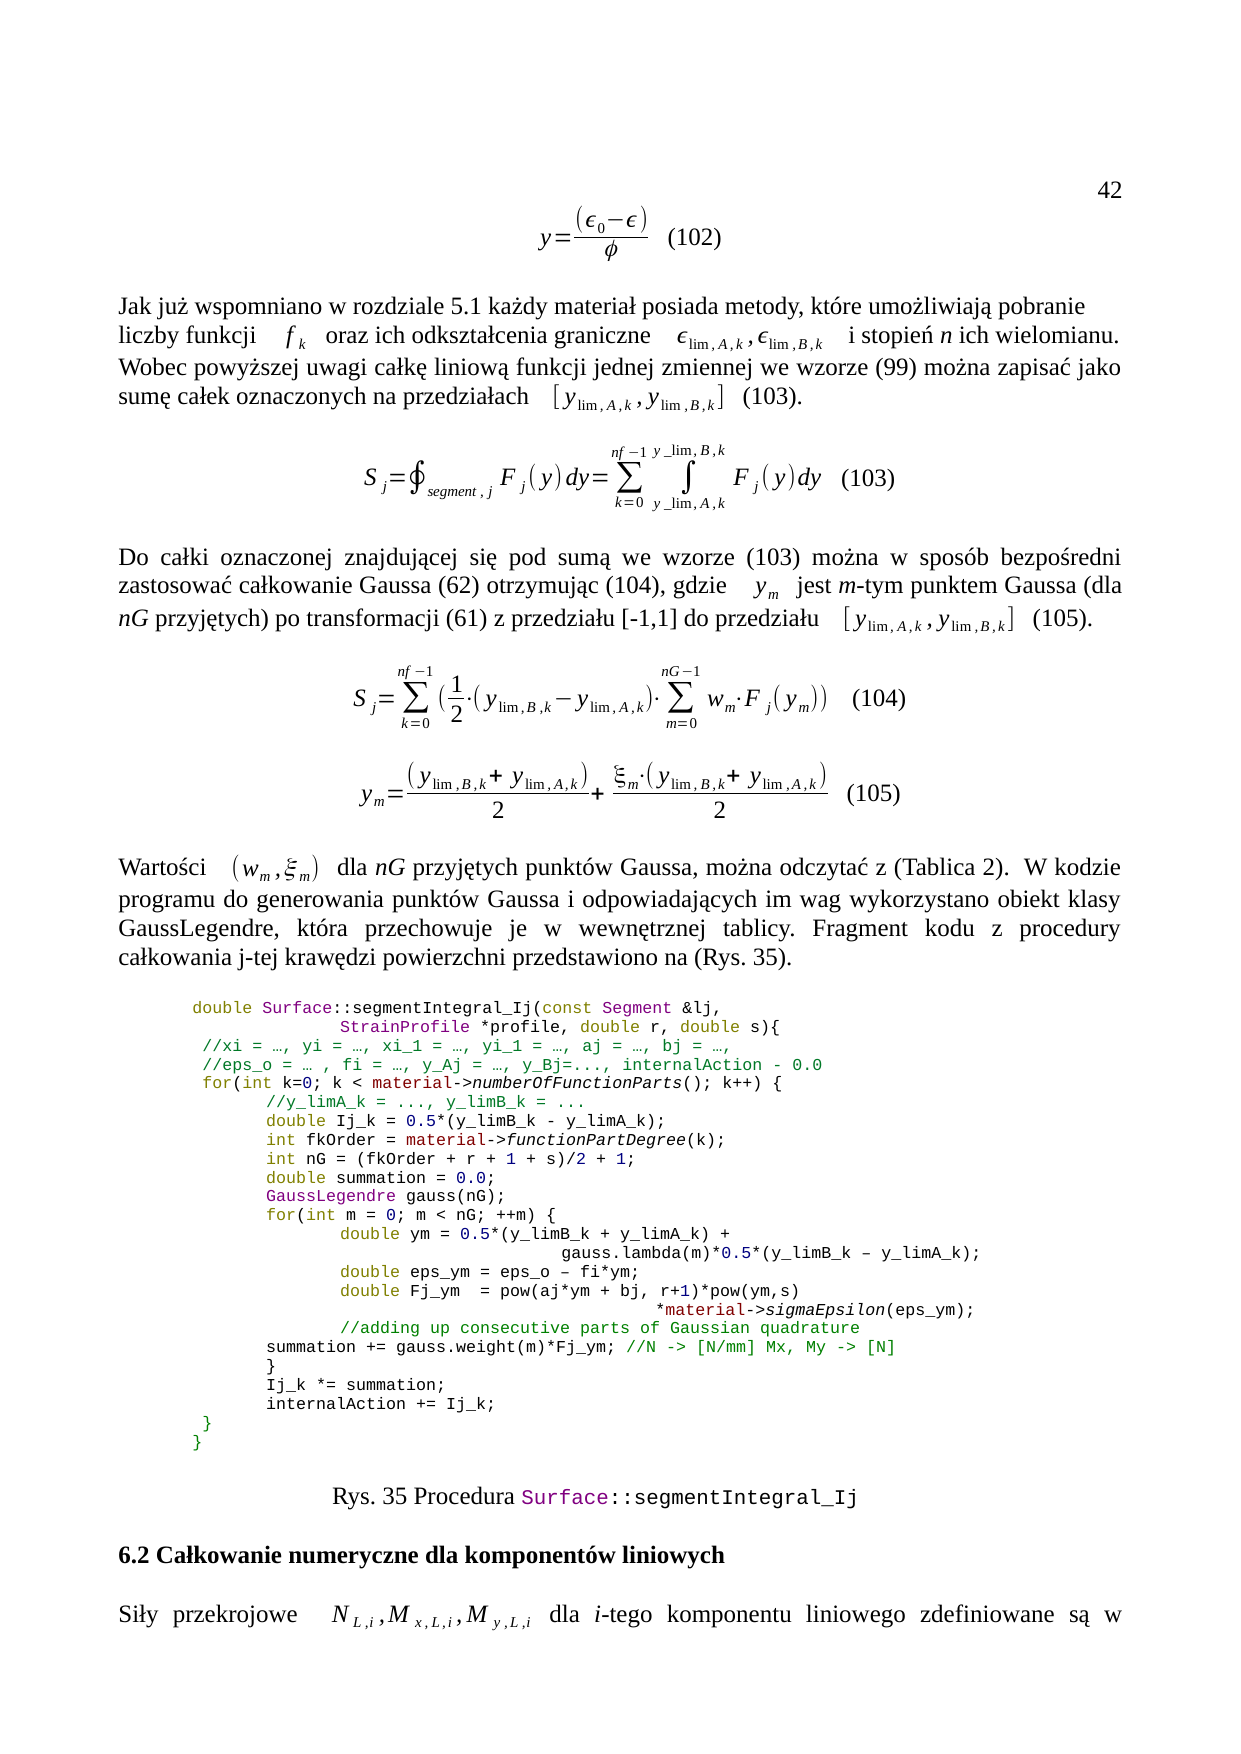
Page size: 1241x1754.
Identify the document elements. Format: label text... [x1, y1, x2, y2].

text Siły przekrojowe dla i-tego komponentu liniowego zdefiniowane są w analogiczny sposób za pomocą całki krzywoliniowej (106). Element liniowy jest łamaną składającą się z nP,i odcinków, stąd całkę krzywoliniową można wyrazić jako sumę całek po każdym z [118, 1599, 1122, 1631]
text Rys. 35 Procedura Surface::segmentIntegral_Ij [118, 1481, 1122, 1511]
text //y_limA_k = ..., y_limB_k = ... [192, 1094, 1122, 1113]
text for(int k=0; k < material->numberOfFunctionParts(); k++) { [192, 1075, 1122, 1094]
text Do całki oznaczonej znajdującej się pod sumą we wzorze (103) można w sposób bezpośredni zastosować całkowanie Gaussa (62) otrzymując (104), gdzie jest m-tym punktem Gaussa (dla nG przyjętych) po transformacji (61) z przedziału [-1,1] do przedziału (105). [118, 542, 1122, 635]
text Jak już wspomniano w rozdziale 5.1 każdy materiał posiada metody, które umożliwiają pobranie liczby funkcji oraz ich odkształcenia graniczne i stopień n ich wielomianu. [118, 291, 1122, 352]
text //xi = …, yi = …, xi_1 = …, yi_1 = …, aj = …, bj = …, [192, 1037, 1122, 1056]
text (104) [118, 664, 1122, 731]
text Wartości dla nG przyjętych punktów Gaussa, można odczytać z (Tablica 2). W kodzie programu do generowania punktów Gaussa i odpowiadających im wag wykorzystano obiekt klasy GaussLegendre, która przechowuje je w wewnętrznej tablicy. Fragment kodu z procedury całkowania j-tej krawędzi powierzchni przedstawiono na (Rys. 35). [118, 852, 1122, 971]
text double Surface::segmentIntegral_Ij(const Segment &lj, StrainProfile *profile, double r, double s){ [192, 999, 1122, 1037]
text int nG = (fkOrder + r + 1 + s)/2 + 1; double summation = 0.0; GaussLegendre gauss(nG); for(int m = 0; m < nG; ++m) { double ym = 0.5*(y_limB_k + y_limA_k) + gauss.lambda(m)*0.5*(y_limB_k – y_limA_k); double eps_ym = eps_o – fi*ym; double Fj_ym = pow(aj*ym + bj, r+1)*pow(ym,s) *material->sigmaEpsilon(eps_ym); //adding up consecutive parts of Gaussian quadrature summation += gauss.weight(m)*Fj_ym; //N -> [N/mm] Mx, My -> [N] } Ij_k *= summation; internalAction += Ij_k; } } [192, 1150, 1122, 1452]
text int fkOrder = material->functionPartDegree(k); [192, 1131, 1122, 1150]
text 41 [118, 176, 1122, 204]
text (105) [118, 760, 1122, 823]
text (102) [118, 204, 1122, 262]
text //eps_o = … , fi = …, y_Aj = …, y_Bj=..., internalAction - 0.0 [192, 1056, 1122, 1075]
text Wobec powyższej uwagi całkę liniową funkcji jednej zmiennej we wzorze (99) można zapisać jako sumę całek oznaczonych na przedziałach (103). [118, 352, 1122, 413]
text 6.2 Całkowanie numeryczne dla komponentów liniowych [118, 1541, 1122, 1569]
text (103) [118, 442, 1122, 513]
text double Ij_k = 0.5*(y_limB_k - y_limA_k); [192, 1113, 1122, 1131]
